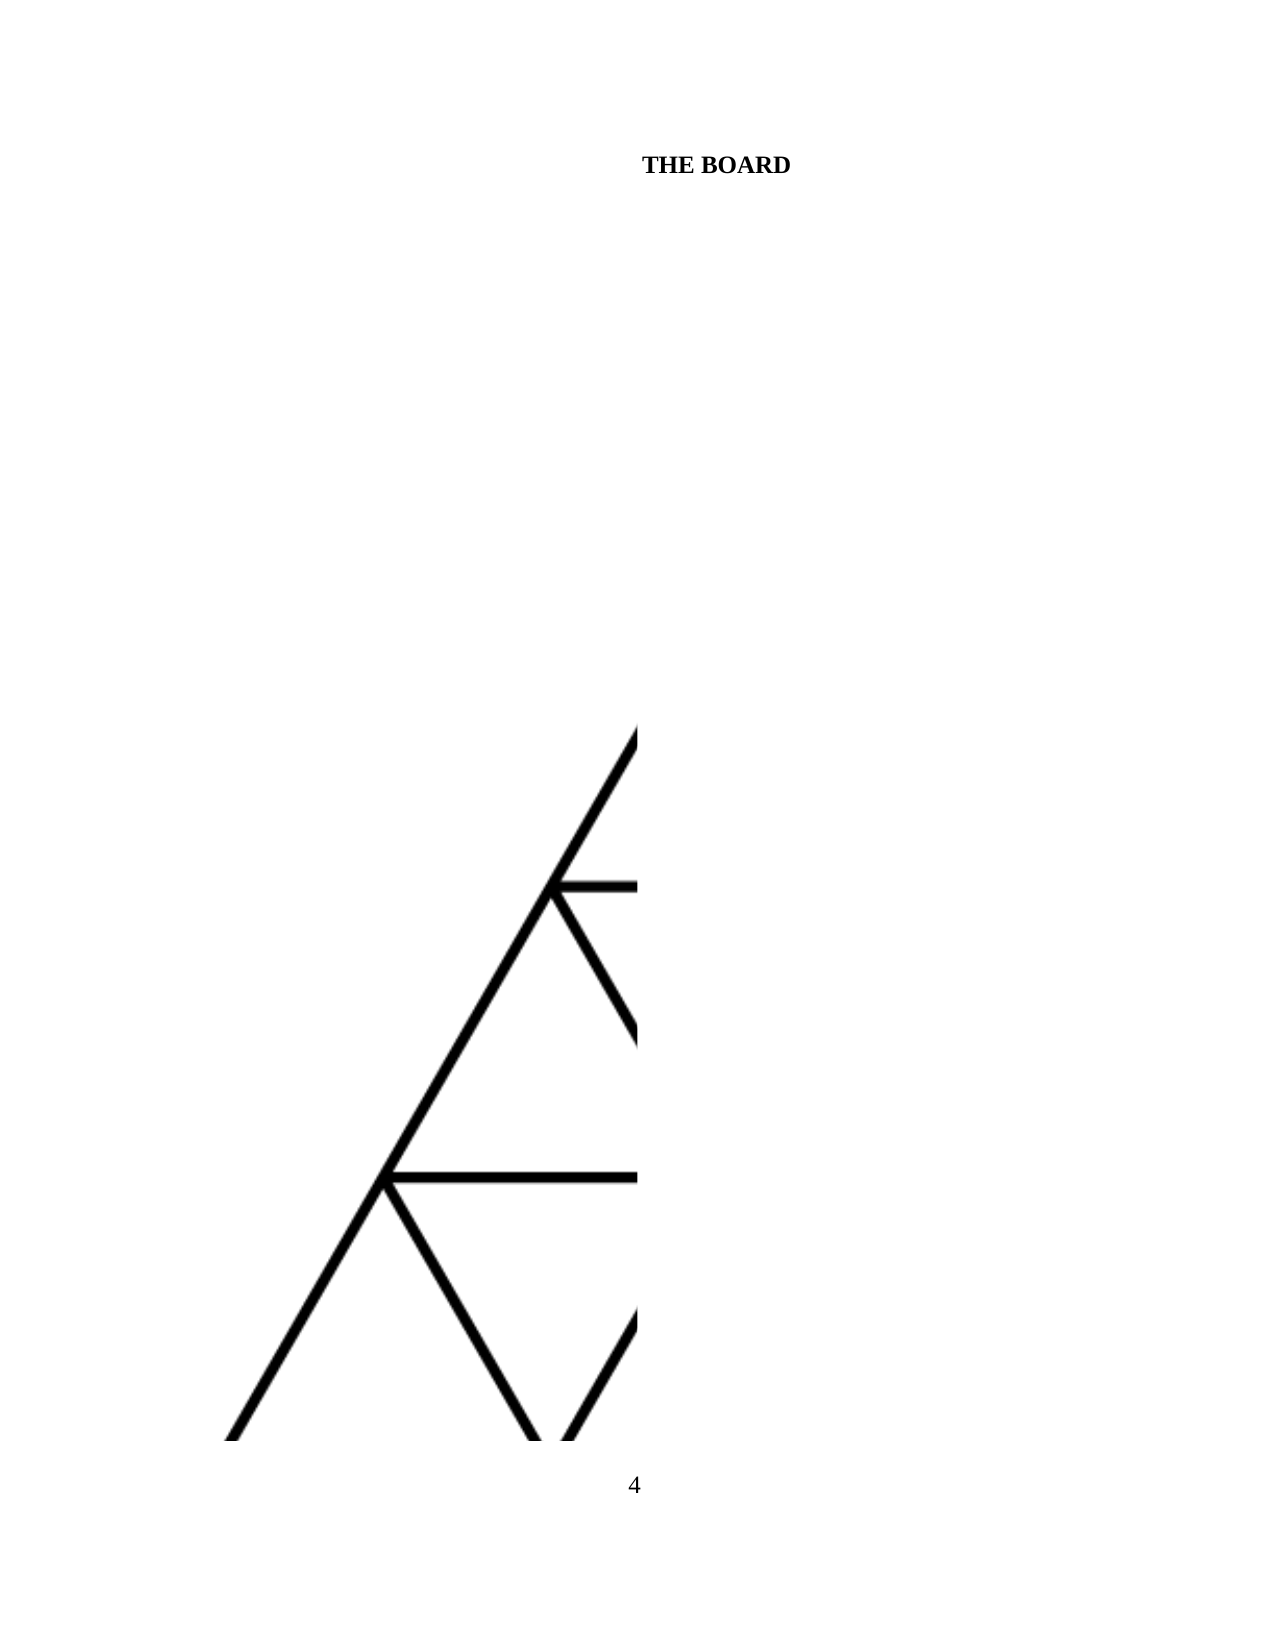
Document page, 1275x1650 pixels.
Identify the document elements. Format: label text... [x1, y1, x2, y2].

picture [154, 150, 638, 1441]
table_header [150, 150, 154, 1440]
table_header THE BOARD [638, 150, 1125, 1440]
